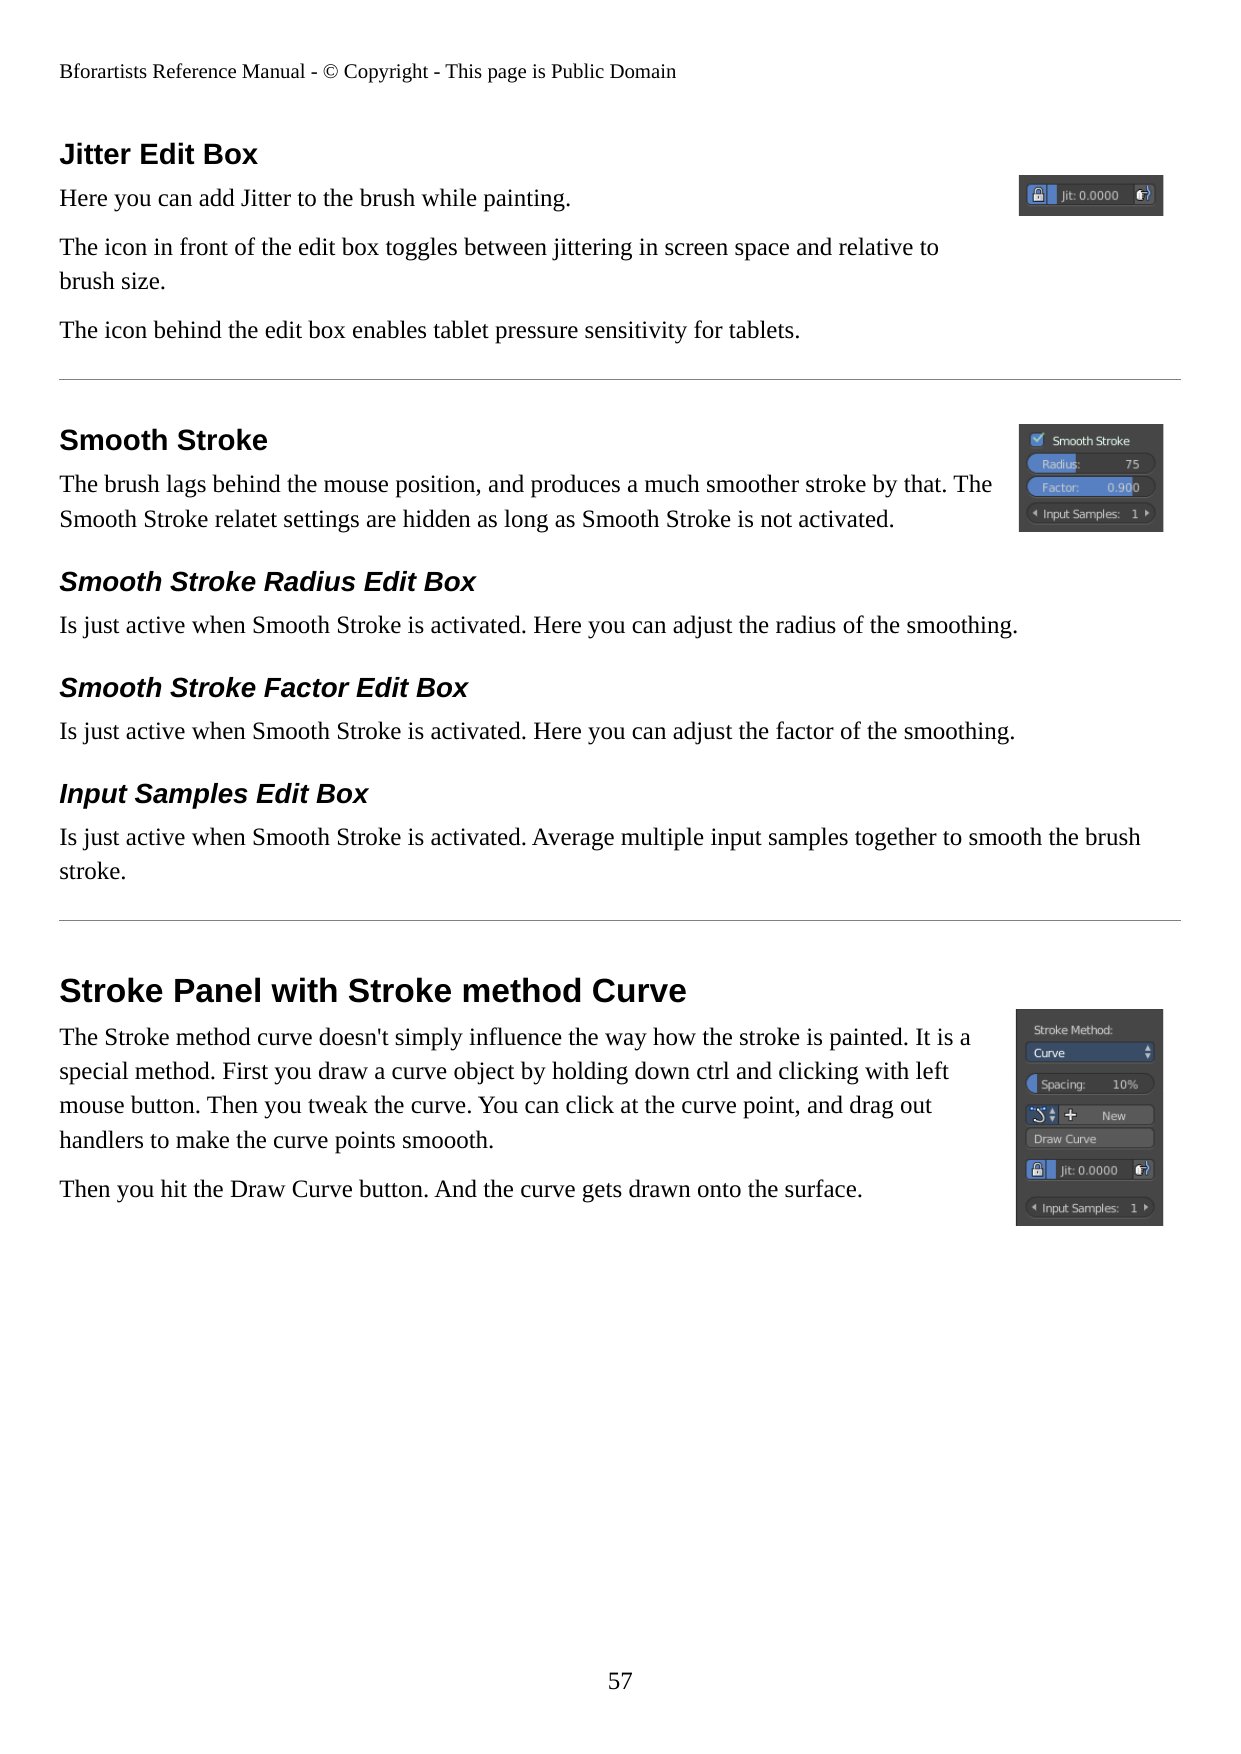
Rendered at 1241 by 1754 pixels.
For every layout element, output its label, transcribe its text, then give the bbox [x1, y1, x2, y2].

picture [1018, 175, 1164, 216]
text The icon behind the edit box enables tablet pressure sensitivity for tablets. [59, 316, 1181, 344]
text The icon in front of the edit box toggles between jittering in screen space and relative to brush size. [59, 232, 1181, 295]
picture [1015, 1009, 1164, 1226]
picture [1018, 424, 1164, 532]
text The brush lags behind the mouse position, and produces a much smoother stroke by that. The Smooth Stroke relatet settings are hidden as long as Smooth Stroke is not activated. [59, 469, 1181, 533]
subtitle Smooth Stroke Factor Edit Box [59, 672, 1181, 703]
text Is just active when Smooth Stroke is activated. Here you can adjust the factor of the smoothing. [59, 716, 1181, 745]
subtitle Smooth Stroke Radius Edit Box [59, 566, 1181, 597]
subtitle Input Samples Edit Box [59, 777, 1181, 809]
subtitle Jitter Edit Box [59, 137, 1181, 170]
text Then you hit the Draw Curve button. And the curve gets drawn onto the surface. [59, 1174, 1015, 1203]
text Here you can add Jitter to the brush while painting. [59, 183, 1018, 212]
text Is just active when Smooth Stroke is activated. Here you can adjust the radius of the smoothing. [59, 610, 1181, 639]
text The Stroke method curve doesn't simply influence the way how the stroke is painted. It is a special method. First you draw a curve object by holding down ctrl and clicking with left mouse button. Then you tweak the curve. You can click at the curve point, and drag out handlers to make the curve points smoooth. [59, 1022, 1015, 1154]
subtitle Smooth Stroke [59, 423, 1181, 457]
text Is just active when Smooth Stroke is activated. Average multiple input samples together to smooth the brush stroke. [59, 822, 1181, 885]
subtitle Stroke Panel with Stroke method Curve [59, 970, 1181, 1009]
